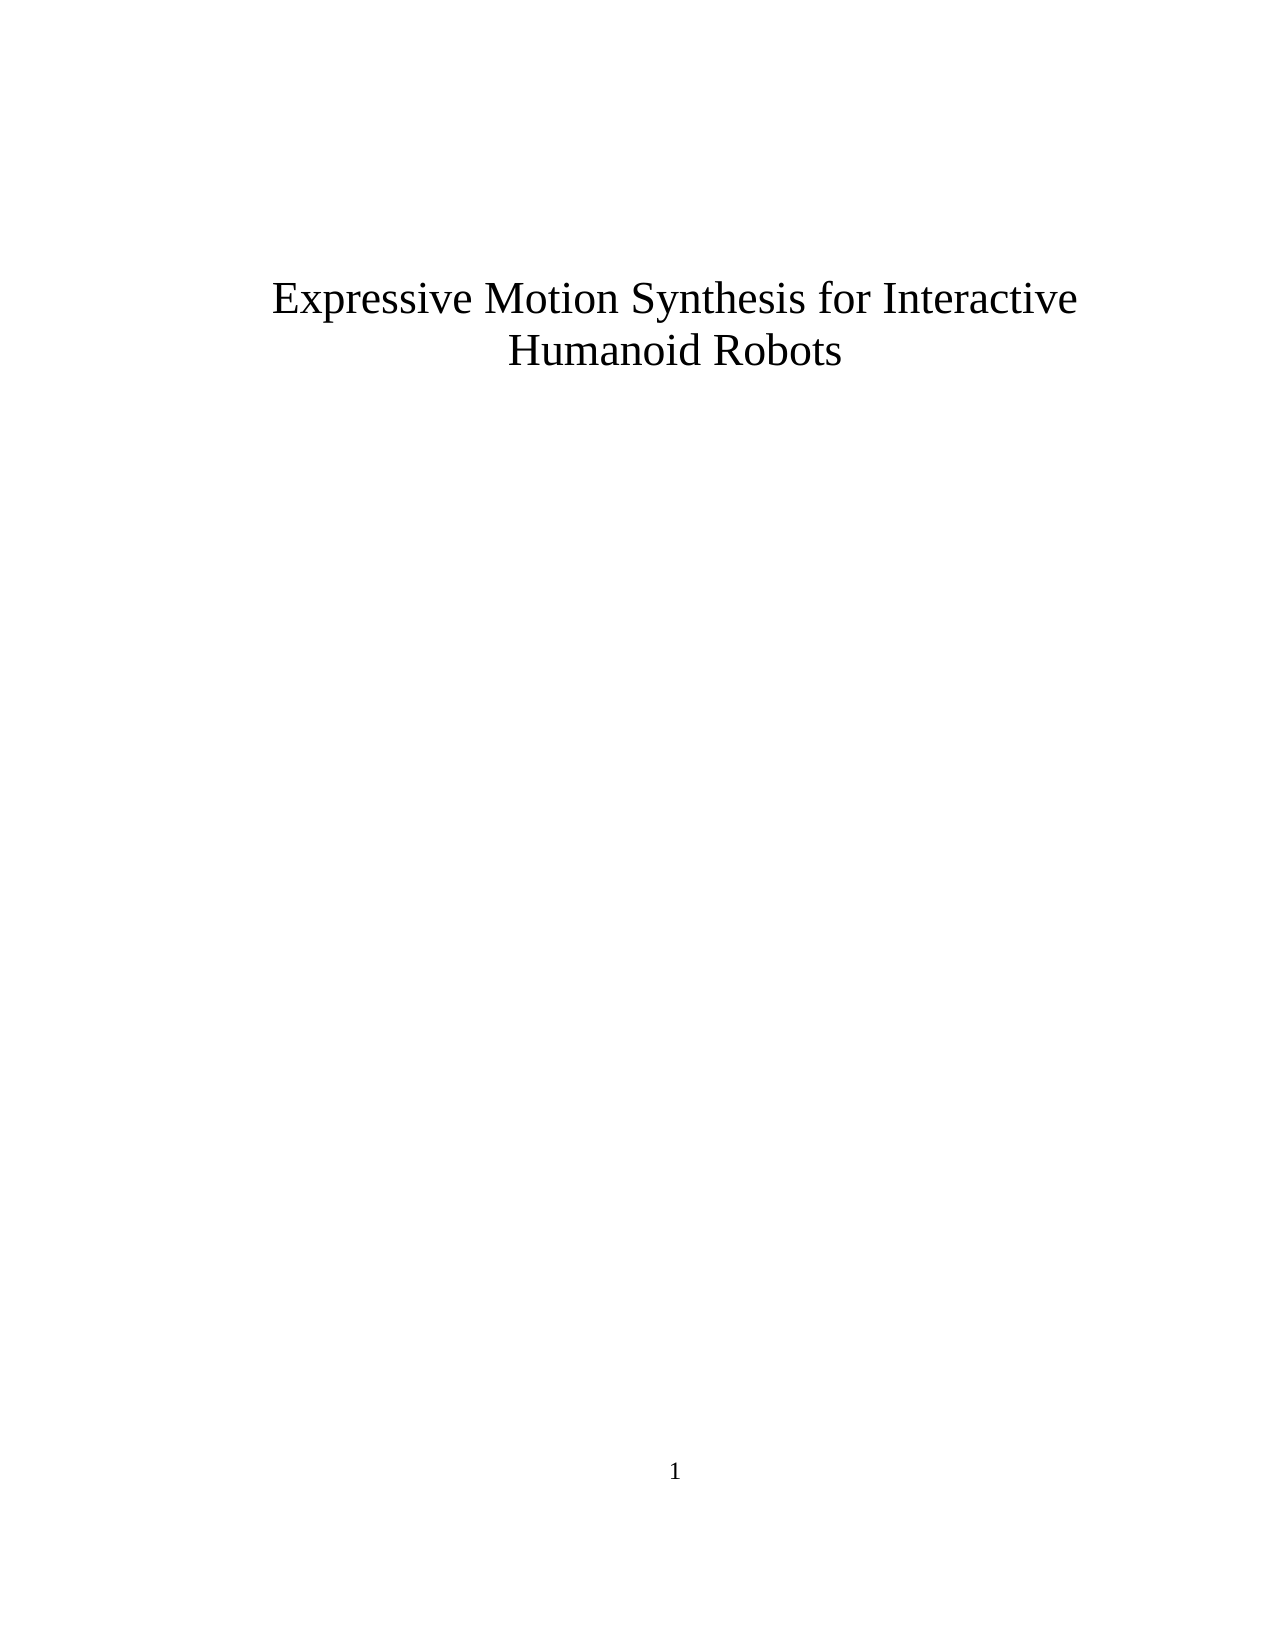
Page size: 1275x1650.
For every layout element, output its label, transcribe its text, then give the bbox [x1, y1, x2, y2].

text Expressive Motion Synthesis for Interactive Humanoid Robots [240, 270, 1110, 376]
